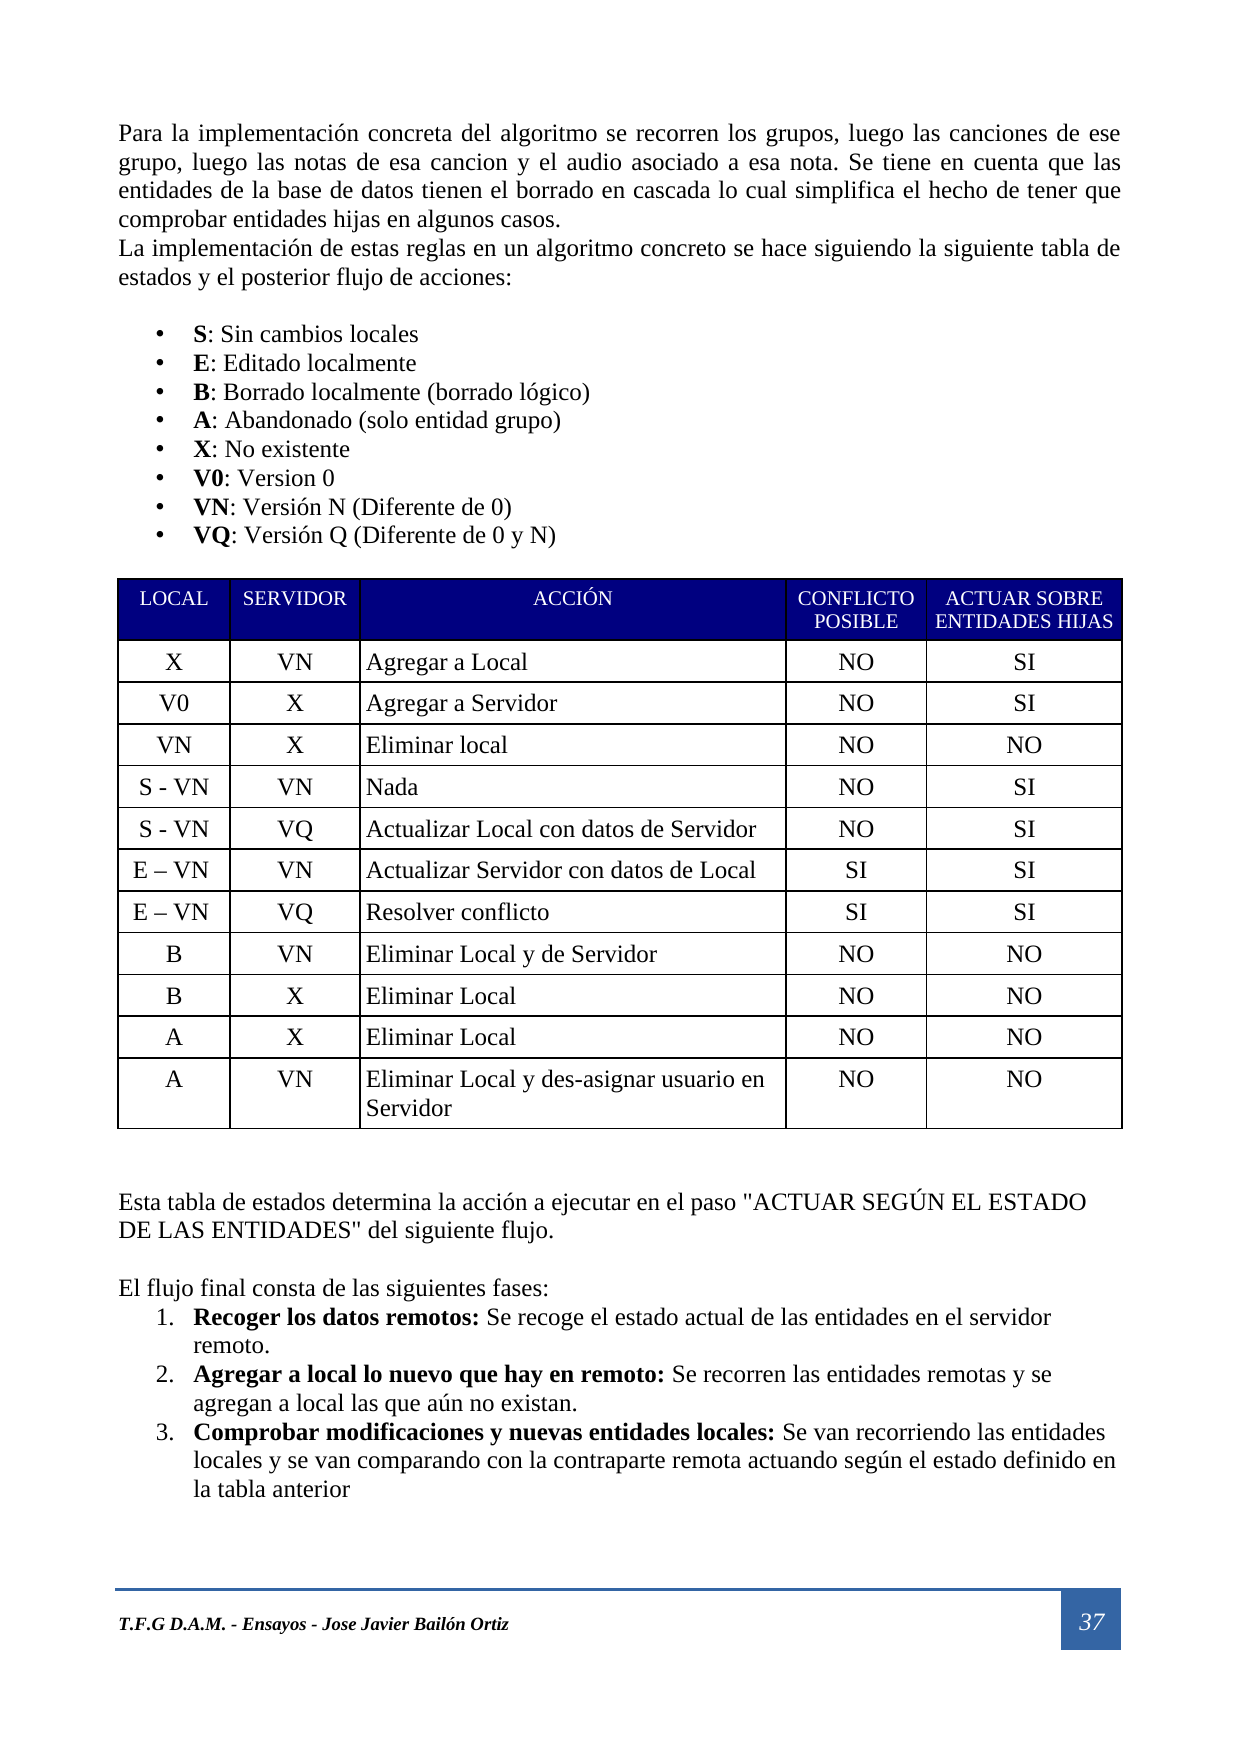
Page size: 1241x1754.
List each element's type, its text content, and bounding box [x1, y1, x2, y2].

table_cell VN [119, 725, 229, 764]
table_cell Agregar a Servidor [361, 683, 785, 723]
table_cell X [119, 641, 229, 681]
table_cell B [119, 975, 229, 1015]
table_cell Agregar a Local [361, 641, 785, 681]
table_cell X [231, 975, 359, 1015]
table_cell E – VN [119, 892, 229, 932]
list Comprobar modificaciones y nuevas entidades locales: Se van recorriendo las entidades locales y se van comparando con la contraparte remota actuando según el estado definido en la tabla anterior [156, 1417, 1122, 1503]
list VQ: Versión Q (Diferente de 0 y N) [156, 521, 1122, 549]
table_cell NO [787, 808, 926, 848]
list Agregar a local lo nuevo que hay en remoto: Se recorren las entidades remotas y se agregan a local las que aún no existan. [156, 1359, 1122, 1417]
list B: Borrado localmente (borrado lógico) [156, 377, 1122, 406]
table_header SERVIDOR [231, 580, 359, 639]
table_cell A [119, 1017, 229, 1057]
table_cell Eliminar Local [361, 975, 785, 1015]
table_header LOCAL [119, 580, 229, 639]
table_header ACCIÓN [361, 580, 785, 639]
table_cell SI [787, 850, 926, 890]
table_cell NO [787, 725, 926, 764]
table_cell NO [787, 933, 926, 973]
table_cell NO [927, 1017, 1121, 1057]
table_cell NO [927, 975, 1121, 1015]
text Para la implementación concreta del algoritmo se recorren los grupos, luego las canciones de ese grupo, luego las notas de esa cancion y el audio asociado a esa nota. Se tiene en cuenta que las entidades de la base de datos tienen el borrado en cascada lo cual simplifica el hecho de tener que comprobar entidades hijas en algunos casos. [118, 118, 1122, 233]
list Recoger los datos remotos: Se recoge el estado actual de las entidades en el servidor remoto. [156, 1302, 1122, 1359]
table_header CONFLICTO POSIBLE [787, 580, 926, 639]
table_cell VN [231, 766, 359, 806]
table_cell SI [927, 892, 1121, 932]
table_cell VQ [231, 892, 359, 932]
table_cell NO [787, 641, 926, 681]
table_cell NO [927, 1059, 1121, 1127]
text Esta tabla de estados determina la acción a ejecutar en el paso "ACTUAR SEGÚN EL ESTADO DE LAS ENTIDADES" del siguiente flujo. [118, 1187, 1122, 1244]
table_cell SI [927, 850, 1121, 890]
list E: Editado localmente [156, 348, 1122, 377]
table_cell VN [231, 641, 359, 681]
table_cell SI [927, 808, 1121, 848]
table_cell VQ [231, 808, 359, 848]
table_cell SI [927, 766, 1121, 806]
list VN: Versión N (Diferente de 0) [156, 492, 1122, 521]
table_cell S - VN [119, 808, 229, 848]
table_cell Eliminar local [361, 725, 785, 764]
table_cell NO [787, 683, 926, 723]
table_cell S - VN [119, 766, 229, 806]
list X: No existente [156, 434, 1122, 463]
list A: Abandonado (solo entidad grupo) [156, 406, 1122, 434]
table_cell Actualizar Servidor con datos de Local [361, 850, 785, 890]
table_cell NO [787, 766, 926, 806]
table_cell SI [927, 683, 1121, 723]
list V0: Version 0 [156, 463, 1122, 492]
table_cell Eliminar Local y de Servidor [361, 933, 785, 973]
table_cell NO [787, 1017, 926, 1057]
table_cell VN [231, 1059, 359, 1127]
table_cell E – VN [119, 850, 229, 890]
table_cell X [231, 725, 359, 764]
table_cell NO [787, 975, 926, 1015]
table_cell SI [927, 641, 1121, 681]
table_cell Nada [361, 766, 785, 806]
table_cell VN [231, 850, 359, 890]
table_cell X [231, 1017, 359, 1057]
text El flujo final consta de las siguientes fases: [118, 1273, 1122, 1302]
table_cell X [231, 683, 359, 723]
table_cell NO [927, 725, 1121, 764]
table_cell V0 [119, 683, 229, 723]
table_cell SI [787, 892, 926, 932]
table_cell NO [787, 1059, 926, 1127]
table_cell Resolver conflicto [361, 892, 785, 932]
table_cell A [119, 1059, 229, 1127]
table_cell VN [231, 933, 359, 973]
table_cell B [119, 933, 229, 973]
text La implementación de estas reglas en un algoritmo concreto se hace siguiendo la siguiente tabla de estados y el posterior flujo de acciones: [118, 233, 1122, 291]
list S: Sin cambios locales [156, 319, 1122, 348]
table_cell Eliminar Local [361, 1017, 785, 1057]
table_cell NO [927, 933, 1121, 973]
table_header ACTUAR SOBRE ENTIDADES HIJAS [927, 580, 1121, 639]
table_cell Eliminar Local y des-asignar usuario en Servidor [361, 1059, 785, 1127]
table_cell Actualizar Local con datos de Servidor [361, 808, 785, 848]
